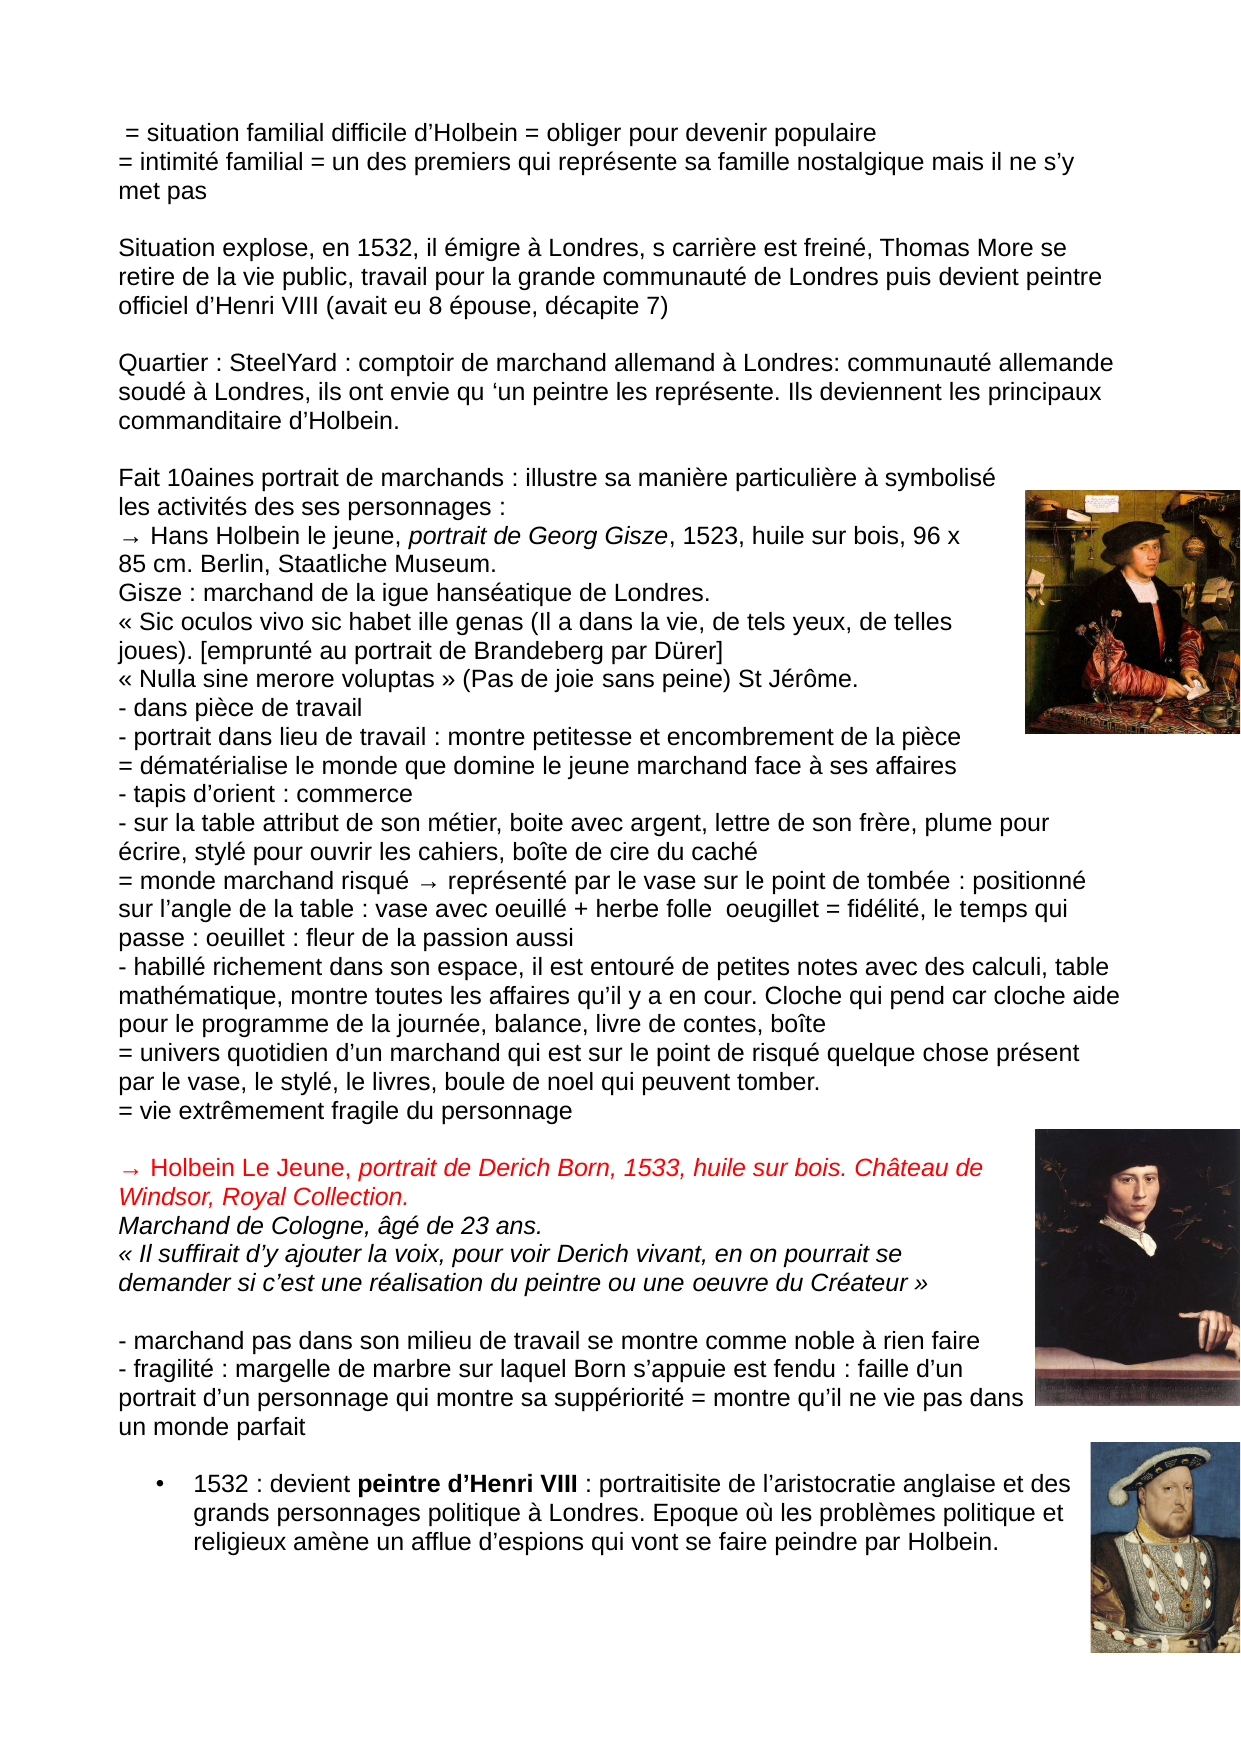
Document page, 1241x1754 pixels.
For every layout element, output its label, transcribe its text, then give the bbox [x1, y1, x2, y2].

text → Holbein Le Jeune, portrait de Derich Born, 1533, huile sur bois. Château de [118, 1153, 1035, 1182]
text Marchand de Cologne, âgé de 23 ans. [118, 1211, 1035, 1239]
text Quartier : SteelYard : comptoir de marchand allemand à Londres: communauté allemande soudé à Londres, ils ont envie qu ‘un peintre les représente. Ils deviennent les principaux commanditaire d’Holbein. [118, 348, 1122, 434]
text - portrait dans lieu de travail : montre petitesse et encombrement de la pièce [118, 722, 1122, 751]
text - habillé richement dans son espace, il est entouré de petites notes avec des calculi, table mathématique, montre toutes les affaires qu’il y a en cour. Cloche qui pend car cloche aide pour le programme de la journée, balance, livre de contes, boîte [118, 952, 1122, 1038]
text = vie extrêmement fragile du personnage [118, 1096, 1122, 1124]
text - marchand pas dans son milieu de travail se montre comme noble à rien faire [118, 1326, 1035, 1354]
text joues). [emprunté au portrait de Brandeberg par Dürer] [118, 636, 1025, 664]
text → Hans Holbein le jeune, portrait de Georg Gisze, 1523, huile sur bois, 96 x [118, 521, 1025, 549]
picture [1035, 1129, 1240, 1406]
text Fait 10aines portrait de marchands : illustre sa manière particulière à symbolisé les activités des ses personnages : [118, 463, 1122, 521]
text = monde marchand risqué → représenté par le vase sur le point de tombée : positionné sur l’angle de la table : vase avec oeuillé + herbe folle oeugillet = fidélité, le temps qui passe : oeuillet : fleur de la passion aussi [118, 866, 1122, 952]
picture [1025, 490, 1241, 734]
text 85 cm. Berlin, Staatliche Museum. [118, 549, 1025, 578]
text - sur la table attribut de son métier, boite avec argent, lettre de son frère, plume pour écrire, stylé pour ouvrir les cahiers, boîte de cire du caché [118, 808, 1122, 866]
list 1532 : devient peintre d’Henri VIII : portraitisite de l’aristocratie anglaise et des grands personnages politique à Londres. Epoque où les problèmes politique et religieux amène un afflue d’espions qui vont se faire peindre par Holbein. [156, 1469, 1090, 1556]
text « Il suffirait d’y ajouter la voix, pour voir Derich vivant, en on pourrait se [118, 1239, 1035, 1268]
text = situation familial difficile d’Holbein = obliger pour devenir populaire [118, 118, 1122, 147]
text Gisze : marchand de la igue hanséatique de Londres. [118, 578, 1025, 607]
picture [1090, 1442, 1241, 1653]
text - dans pièce de travail [118, 693, 1025, 722]
text - tapis d’orient : commerce [118, 779, 1122, 808]
text « Nulla sine merore voluptas » (Pas de joie sans peine) St Jérôme. [118, 664, 1025, 693]
text « Sic oculos vivo sic habet ille genas (Il a dans la vie, de tels yeux, de telles [118, 607, 1025, 636]
text = dématérialise le monde que domine le jeune marchand face à ses affaires [118, 751, 1122, 779]
text Situation explose, en 1532, il émigre à Londres, s carrière est freiné, Thomas More se retire de la vie public, travail pour la grande communauté de Londres puis devient peintre officiel d’Henri VIII (avait eu 8 épouse, décapite 7) [118, 233, 1122, 319]
text = univers quotidien d’un marchand qui est sur le point de risqué quelque chose présent par le vase, le stylé, le livres, boule de noel qui peuvent tomber. [118, 1038, 1122, 1096]
text demander si c’est une réalisation du peintre ou une oeuvre du Créateur » [118, 1268, 1035, 1297]
text Windsor, Royal Collection. [118, 1182, 1035, 1211]
text - fragilité : margelle de marbre sur laquel Born s’appuie est fendu : faille d’un portrait d’un personnage qui montre sa suppériorité = montre qu’il ne vie pas dans un monde parfait [118, 1354, 1122, 1441]
text = intimité familial = un des premiers qui représente sa famille nostalgique mais il ne s’y met pas [118, 147, 1122, 204]
